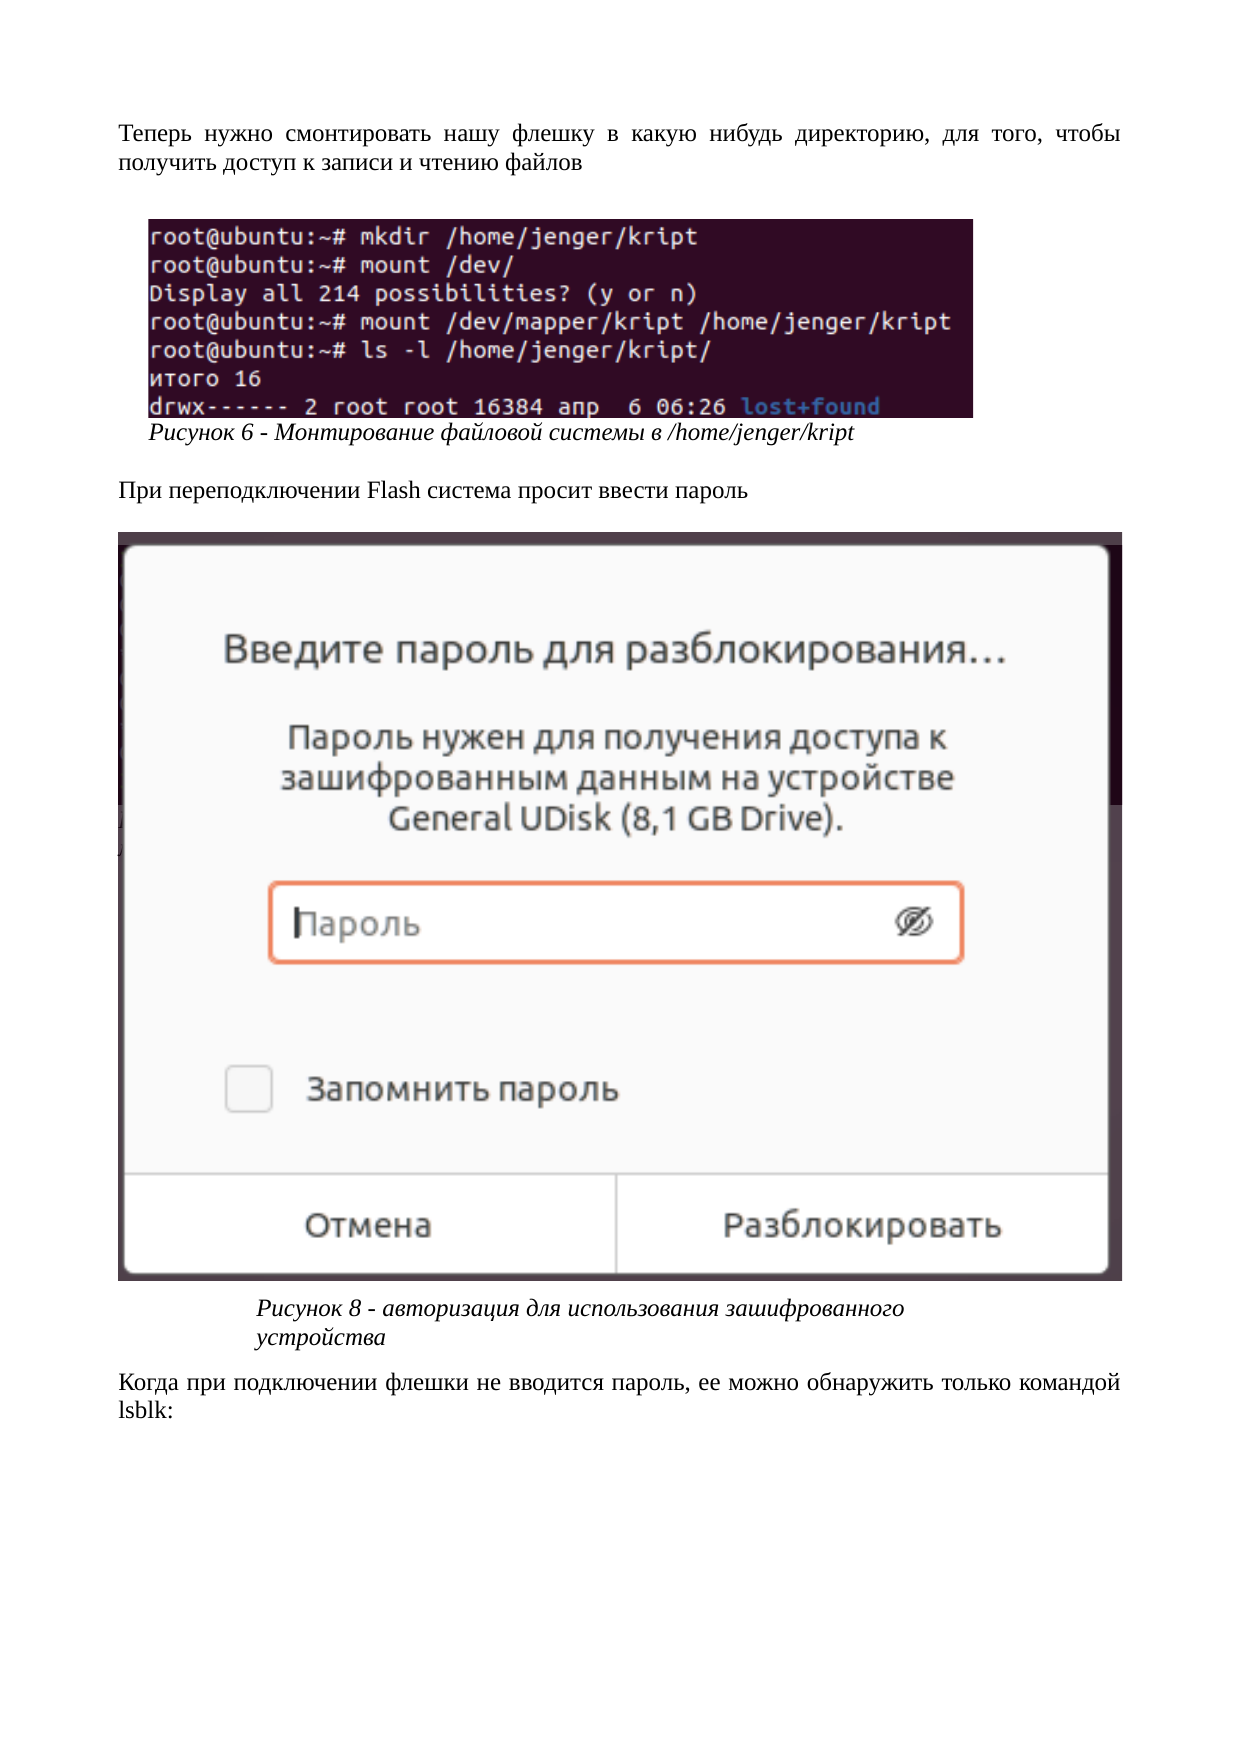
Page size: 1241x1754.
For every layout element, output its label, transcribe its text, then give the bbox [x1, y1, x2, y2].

text При переподключении Flash система просит ввести пароль [118, 475, 1122, 504]
text Рисунок 8 - авторизация для использования зашифрованного устройства [256, 1293, 912, 1351]
text Теперь нужно смонтировать нашу флешку в какую нибудь директорию, для того, чтобы получить доступ к записи и чтению файлов [118, 118, 1122, 176]
picture [118, 532, 1123, 1281]
text Рисунок 6 - Монтирование файловой системы в /home/jenger/kript [148, 418, 973, 446]
text Когда при подключении флешки не вводится пароль, ее можно обнаружить только командой lsblk: [118, 1367, 1122, 1424]
picture [148, 219, 974, 418]
